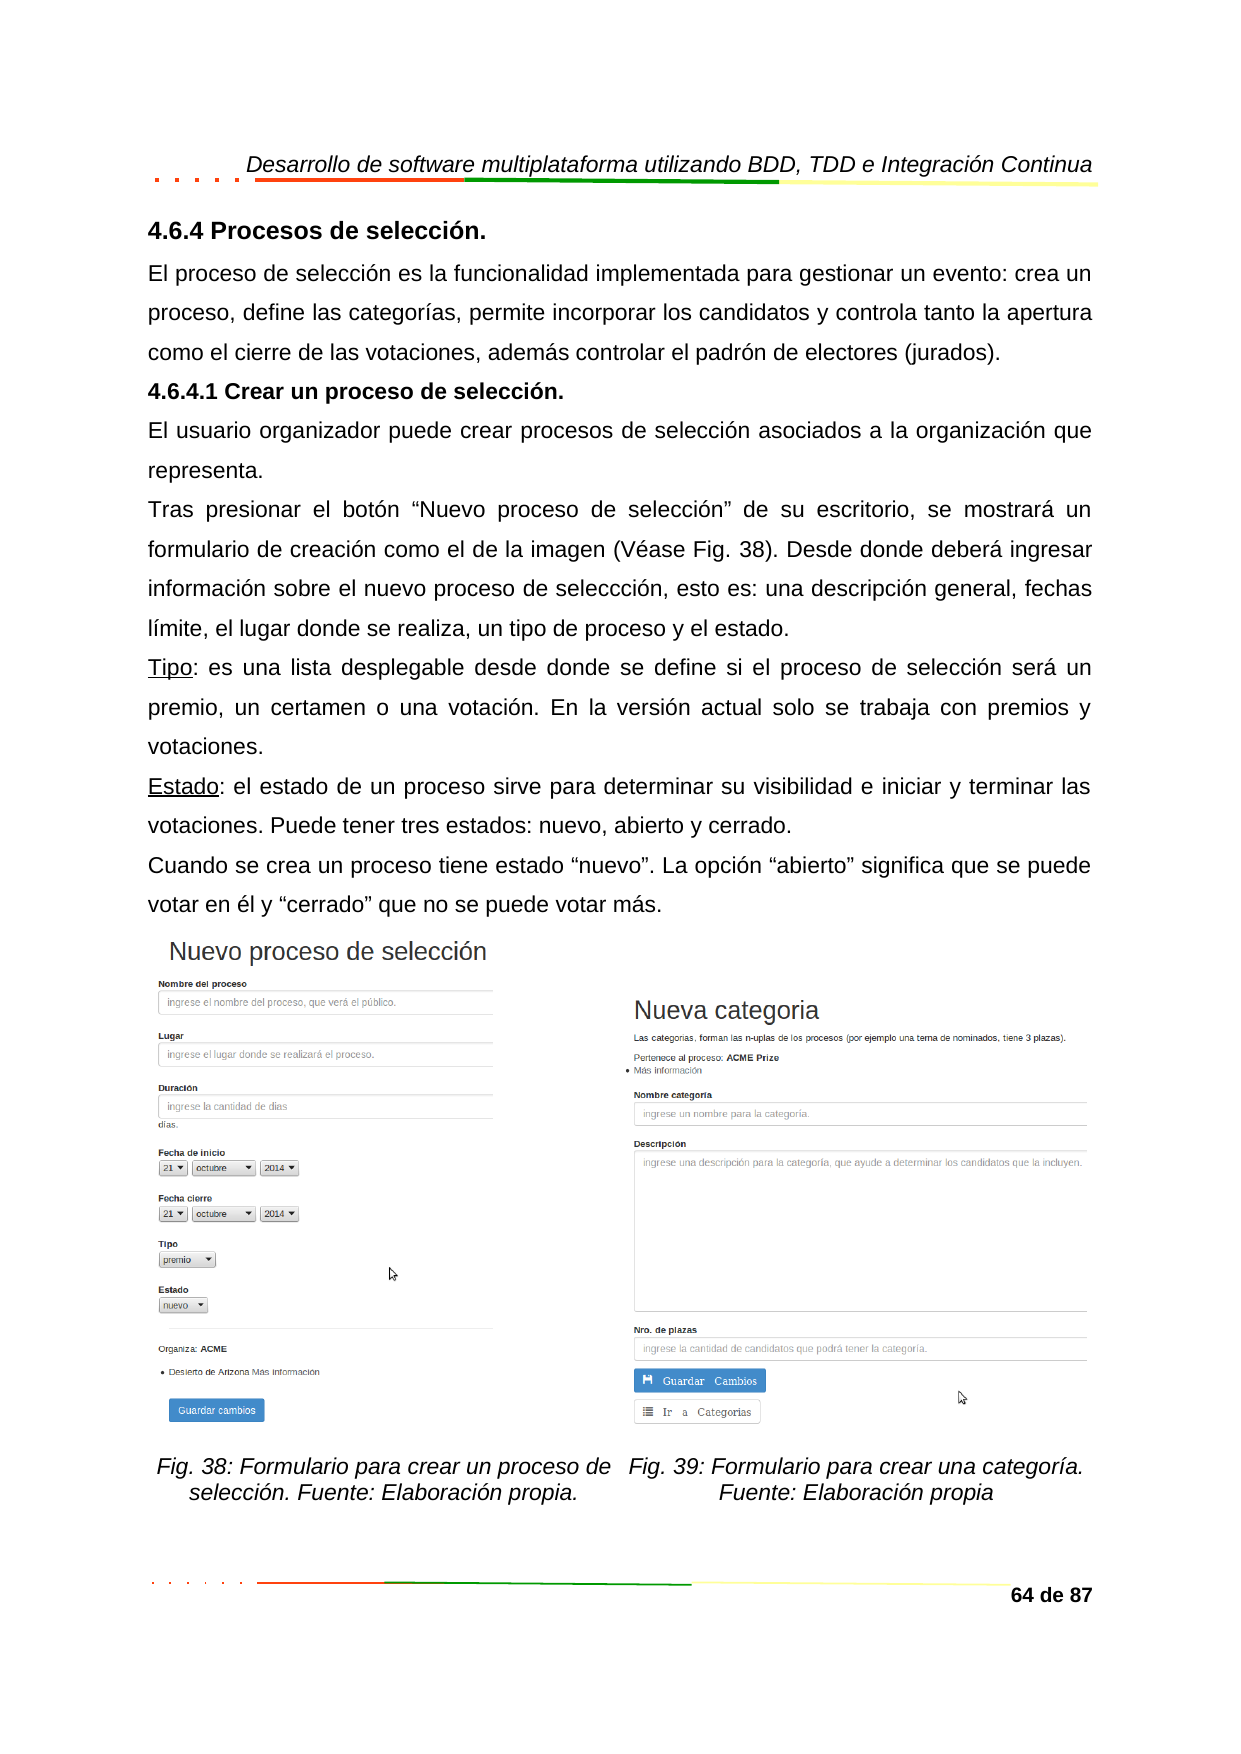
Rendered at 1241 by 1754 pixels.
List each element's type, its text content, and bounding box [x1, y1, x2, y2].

table_header [148, 931, 620, 1434]
picture [625, 996, 1087, 1429]
table_header [620, 931, 1093, 1434]
text 4.6.4.1 Crear un proceso de selección. [148, 378, 1093, 404]
text Cuando se crea un proceso tiene estado “nuevo”. La opción “abierto” significa que se puede votar en él y “cerrado” que no se puede votar más. [148, 852, 1093, 917]
table_cell Fig. 39: Formulario para crear una categoría. Fuente: Elaboración propia [620, 1435, 1093, 1524]
text El proceso de selección es la funcionalidad implementada para gestionar un evento: crea un proceso, define las categorías, permite incorporar los candidatos y controla tanto la apertura como el cierre de las votaciones, además controlar el padrón de electores (jurados). [148, 259, 1093, 365]
table_cell Fig. 38: Formulario para crear un proceso de selección. Fuente: Elaboración propia. [148, 1435, 620, 1524]
text 4.6.4 Procesos de selección. [148, 216, 1093, 245]
text Tipo: es una lista desplegable desde donde se define si el proceso de selección será un premio, un certamen o una votación. En la versión actual solo se trabaja con premios y votaciones. [148, 654, 1093, 759]
text Tras presionar el botón “Nuevo proceso de selección” de su escritorio, se mostrará un formulario de creación como el de la imagen (Véase Fig. 38). Desde donde deberá ingresar información sobre el nuevo proceso de seleccción, esto es: una descripción general, fechas límite, el lugar donde se realiza, un tipo de proceso y el estado. [148, 496, 1093, 641]
text El usuario organizador puede crear procesos de selección asociados a la organización que representa. [148, 417, 1093, 483]
text Estado: el estado de un proceso sirve para determinar su visibilidad e iniciar y terminar las votaciones. Puede tener tres estados: nuevo, abierto y cerrado. [148, 773, 1093, 838]
picture [153, 936, 493, 1429]
